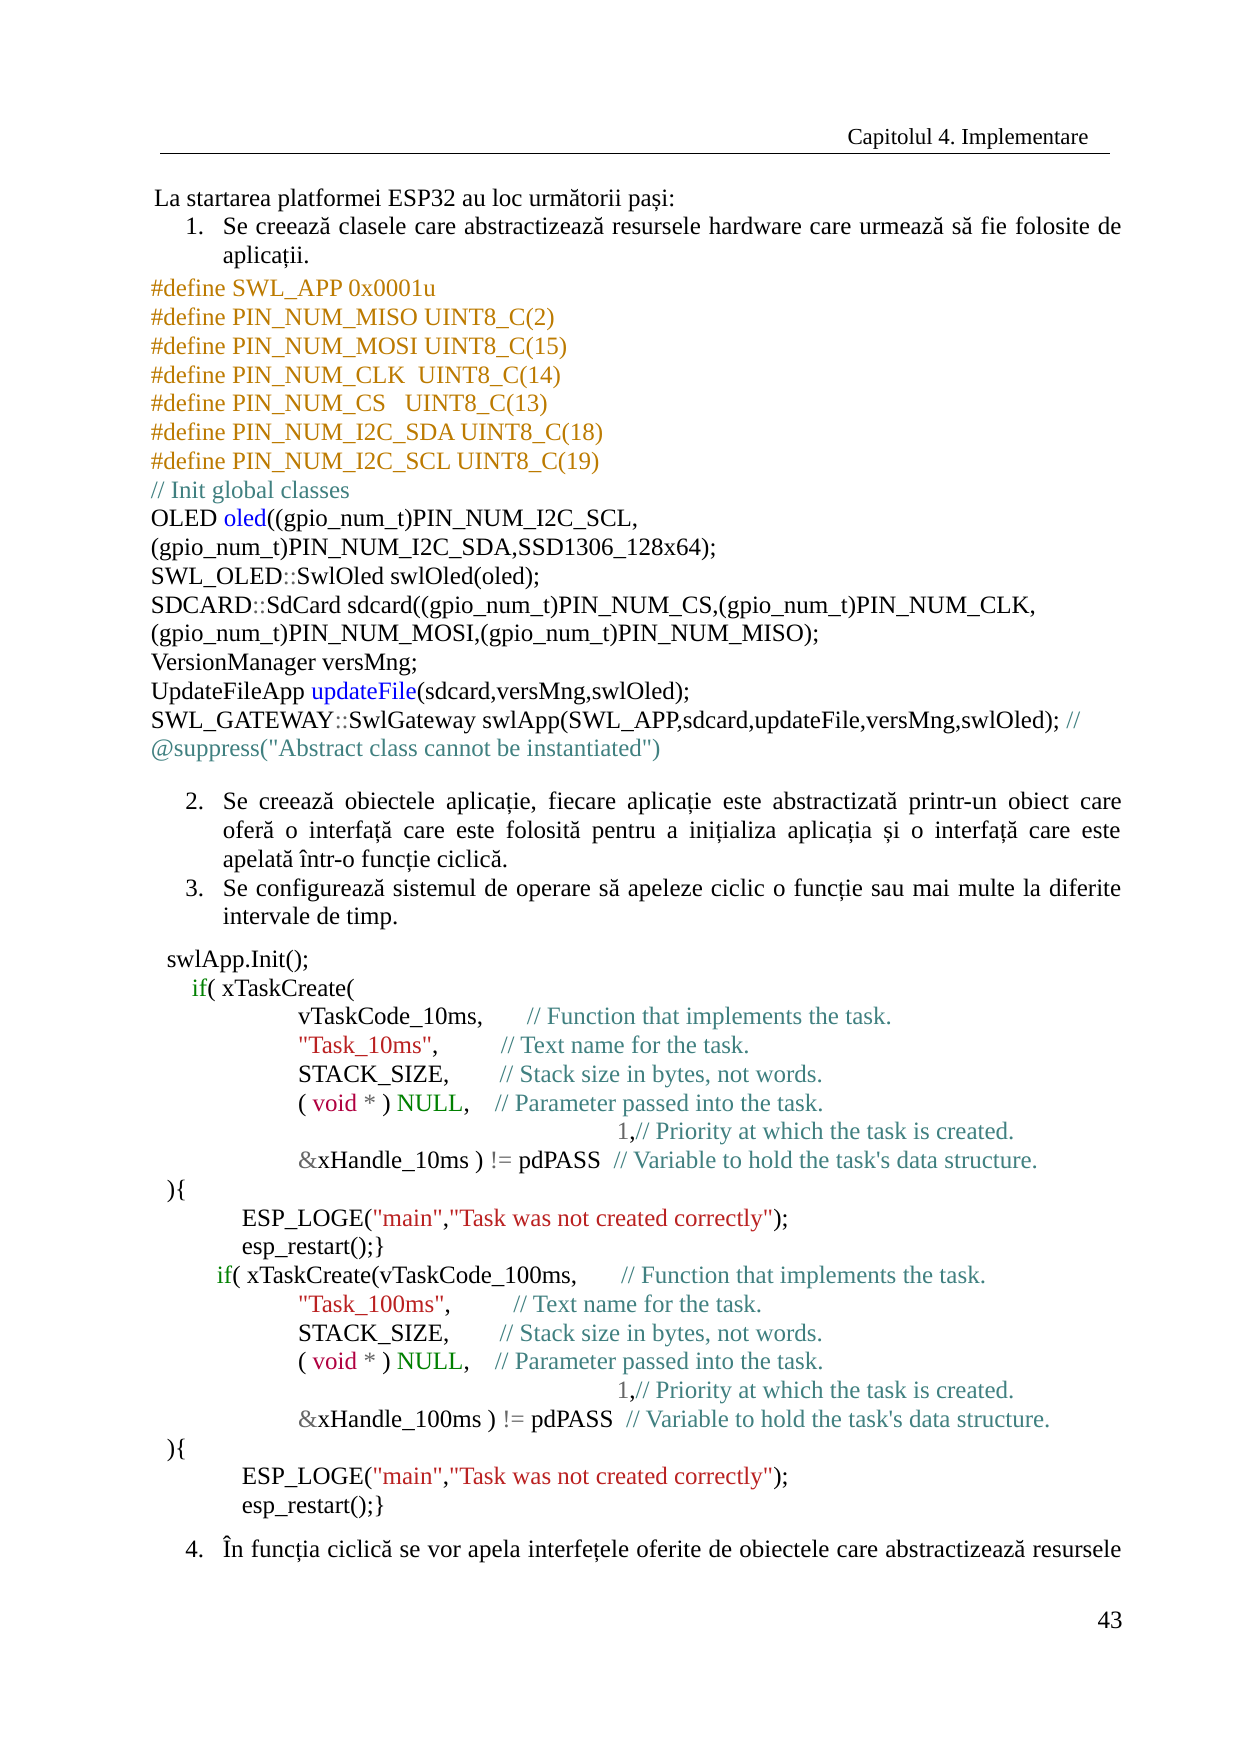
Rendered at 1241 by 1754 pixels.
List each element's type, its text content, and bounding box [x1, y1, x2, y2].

list Se creează clasele care abstractizează resursele hardware care urmează să fie folosite de aplicații. [185, 211, 1122, 269]
list În funcția ciclică se vor apela interfețele oferite de obiectele care abstractizează resursele [185, 1534, 1122, 1563]
list Se creează obiectele aplicație, fiecare aplicație este abstractizată printr-un obiect care oferă o interfață care este folosită pentru a inițializa aplicația și o interfață care este apelată într-o funcție ciclică. [185, 786, 1122, 873]
text La startarea platformei ESP32 au loc următorii pași: [148, 183, 1122, 211]
list Se configurează sistemul de operare să apeleze ciclic o funcție sau mai multe la diferite intervale de timp. [185, 873, 1122, 930]
